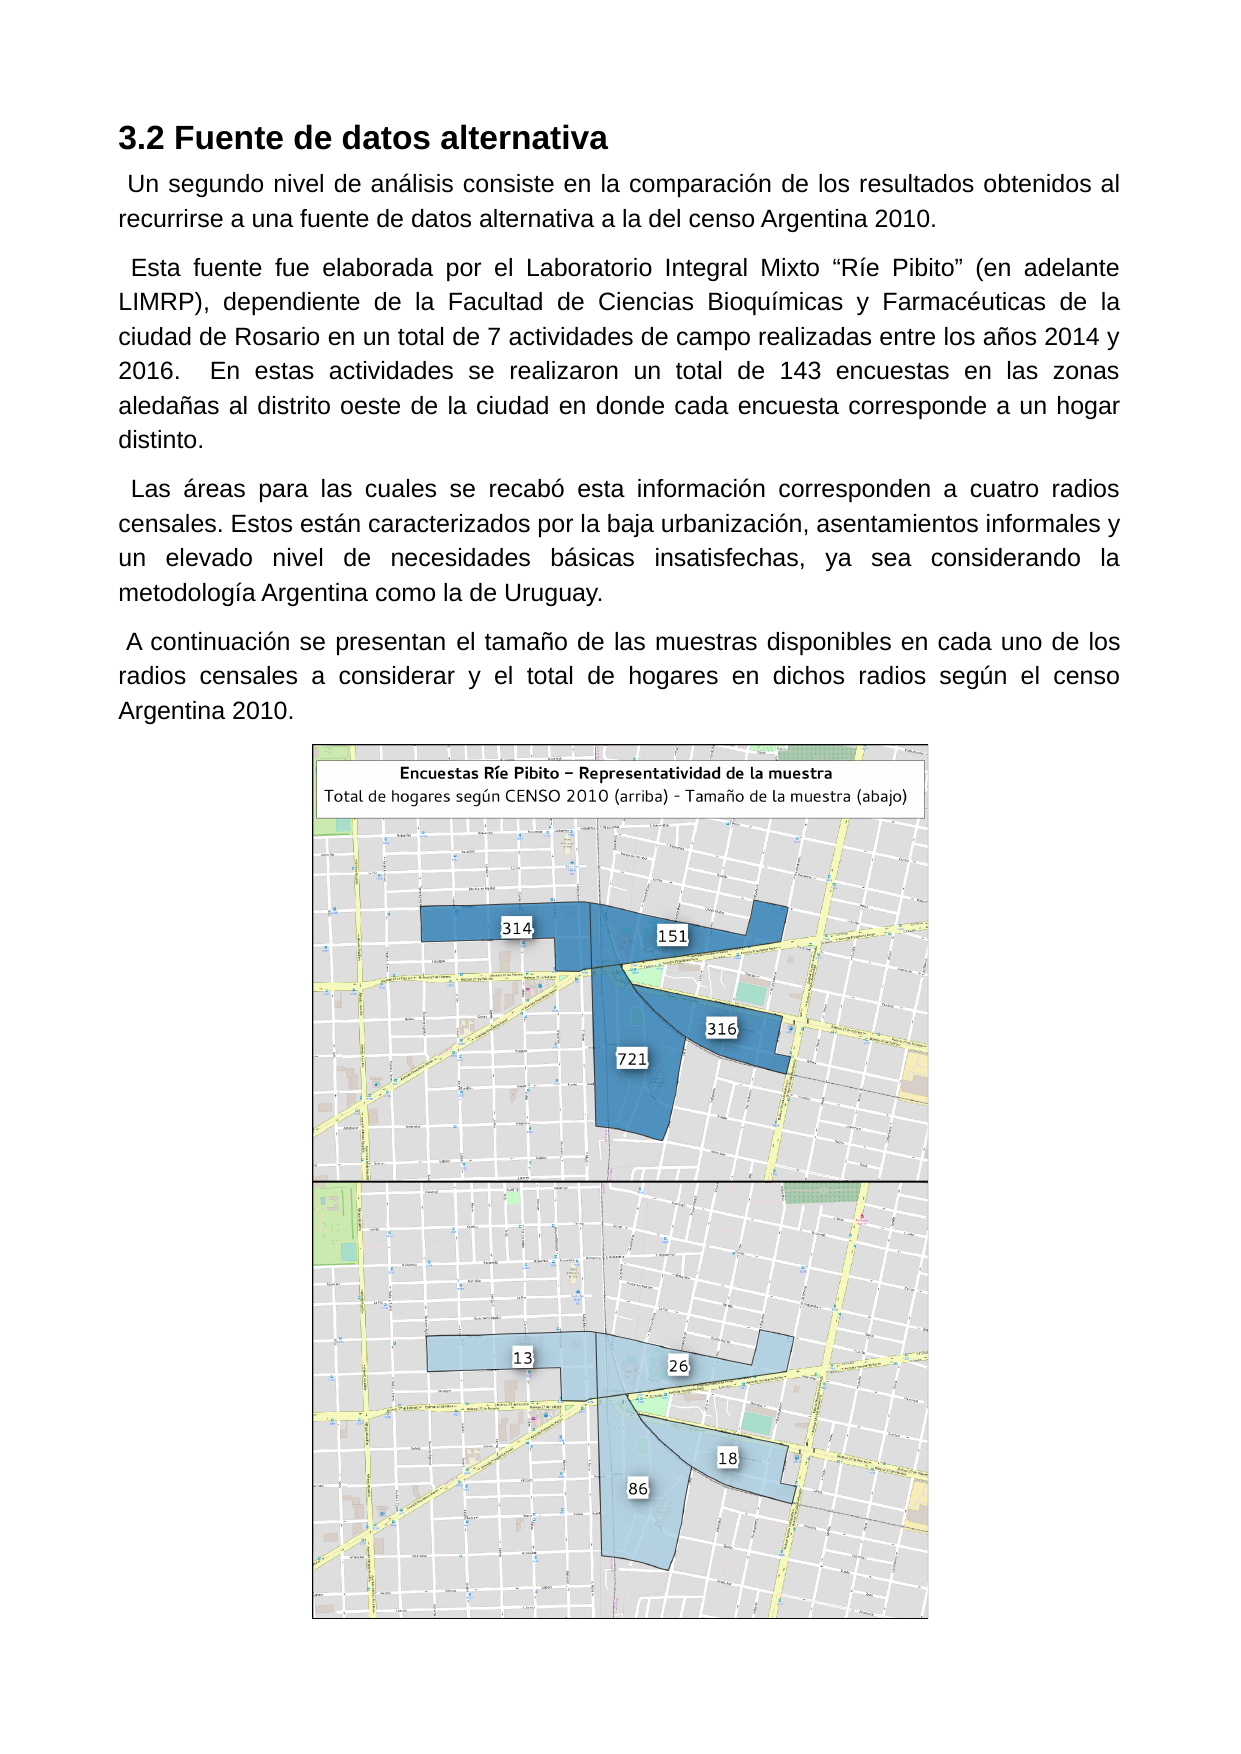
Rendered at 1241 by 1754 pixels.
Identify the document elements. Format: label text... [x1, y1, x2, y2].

text Las áreas para las cuales se recabó esta información corresponden a cuatro radios censales. Estos están caracterizados por la baja urbanización, asentamientos informales y un elevado nivel de necesidades básicas insatisfechas, ya sea considerando la metodología Argentina como la de Uruguay. [118, 474, 1122, 606]
picture [312, 744, 929, 1619]
text Esta fuente fue elaborada por el Laboratorio Integral Mixto “Ríe Pibito” (en adelante LIMRP), dependiente de la Facultad de Ciencias Bioquímicas y Farmacéuticas de la ciudad de Rosario en un total de 7 actividades de campo realizadas entre los años 2014 y 2016. En estas actividades se realizaron un total de 143 encuestas en las zonas aledañas al distrito oeste de la ciudad en donde cada encuesta corresponde a un hogar distinto. [118, 253, 1122, 454]
text A continuación se presentan el tamaño de las muestras disponibles en cada uno de los radios censales a considerar y el total de hogares en dichos radios según el censo Argentina 2010. [118, 627, 1122, 724]
text Un segundo nivel de análisis consiste en la comparación de los resultados obtenidos al recurrirse a una fuente de datos alternativa a la del censo Argentina 2010. [118, 169, 1122, 232]
subtitle 3.2 Fuente de datos alternativa [118, 118, 1122, 157]
